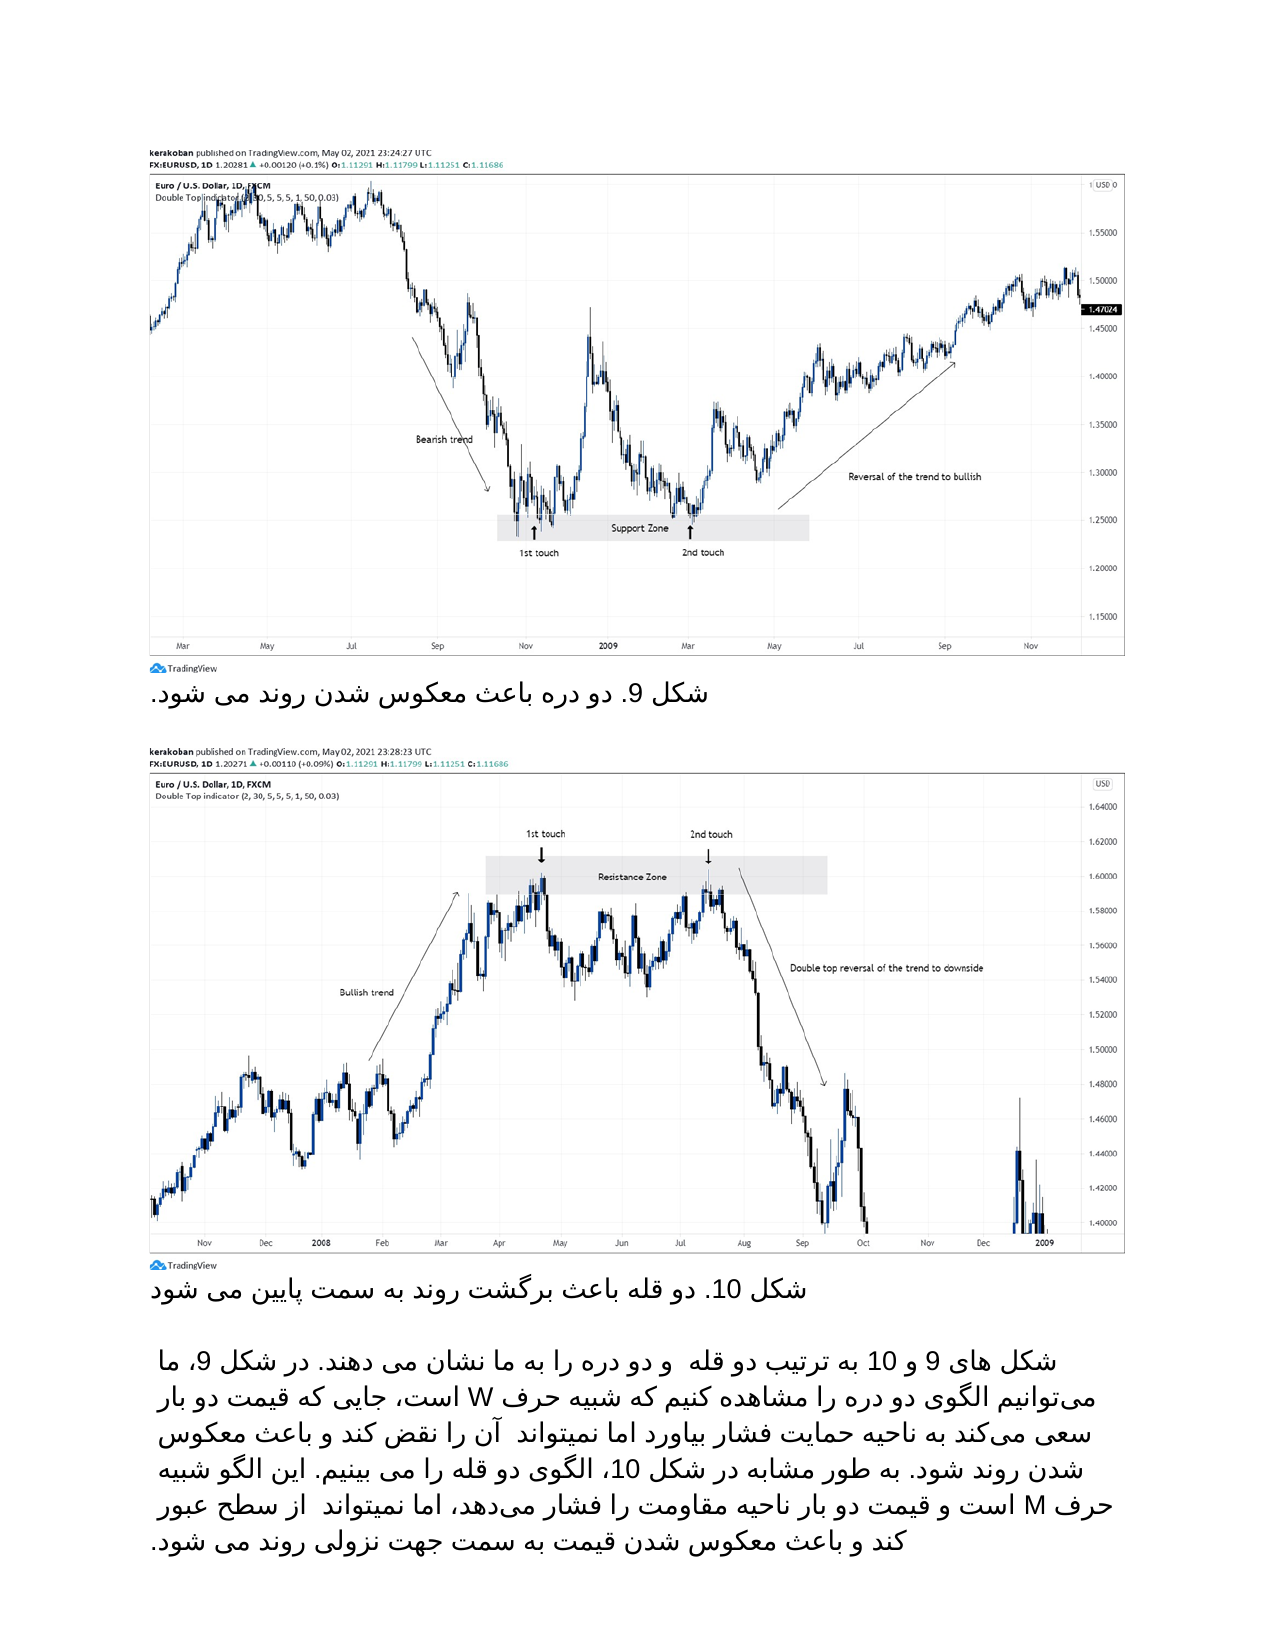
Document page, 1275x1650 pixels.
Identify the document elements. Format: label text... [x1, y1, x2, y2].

text شکل 9. دو دره باعث معکوس شدن روند می شود. [150, 677, 1125, 708]
text شکل های 9 و 10 به ترتیب دو قله و دو دره را به ما نشان می دهند. در شکل 9، ما می‌توانیم الگوی دو دره را مشاهده کنیم که شبیه حرف W است، جایی که قیمت دو بار سعی می‌کند به ناحیه حمایت فشار بیاورد اما نمیتواند آن را نقض کند و باعث معکوس شدن روند شود. به طور مشابه در شکل 10، الگوی دو قله را می بینیم. این الگو شبیه حرف M است و قیمت دو بار ناحیه مقاومت را فشار می‌دهد، اما نمیتواند از سطح عبور کند و باعث معکوس شدن قیمت به سمت جهت نزولی روند می شود. [150, 1345, 1125, 1556]
text شکل 10. دو قله باعث برگشت روند به سمت پایین می شود [150, 1273, 1125, 1304]
